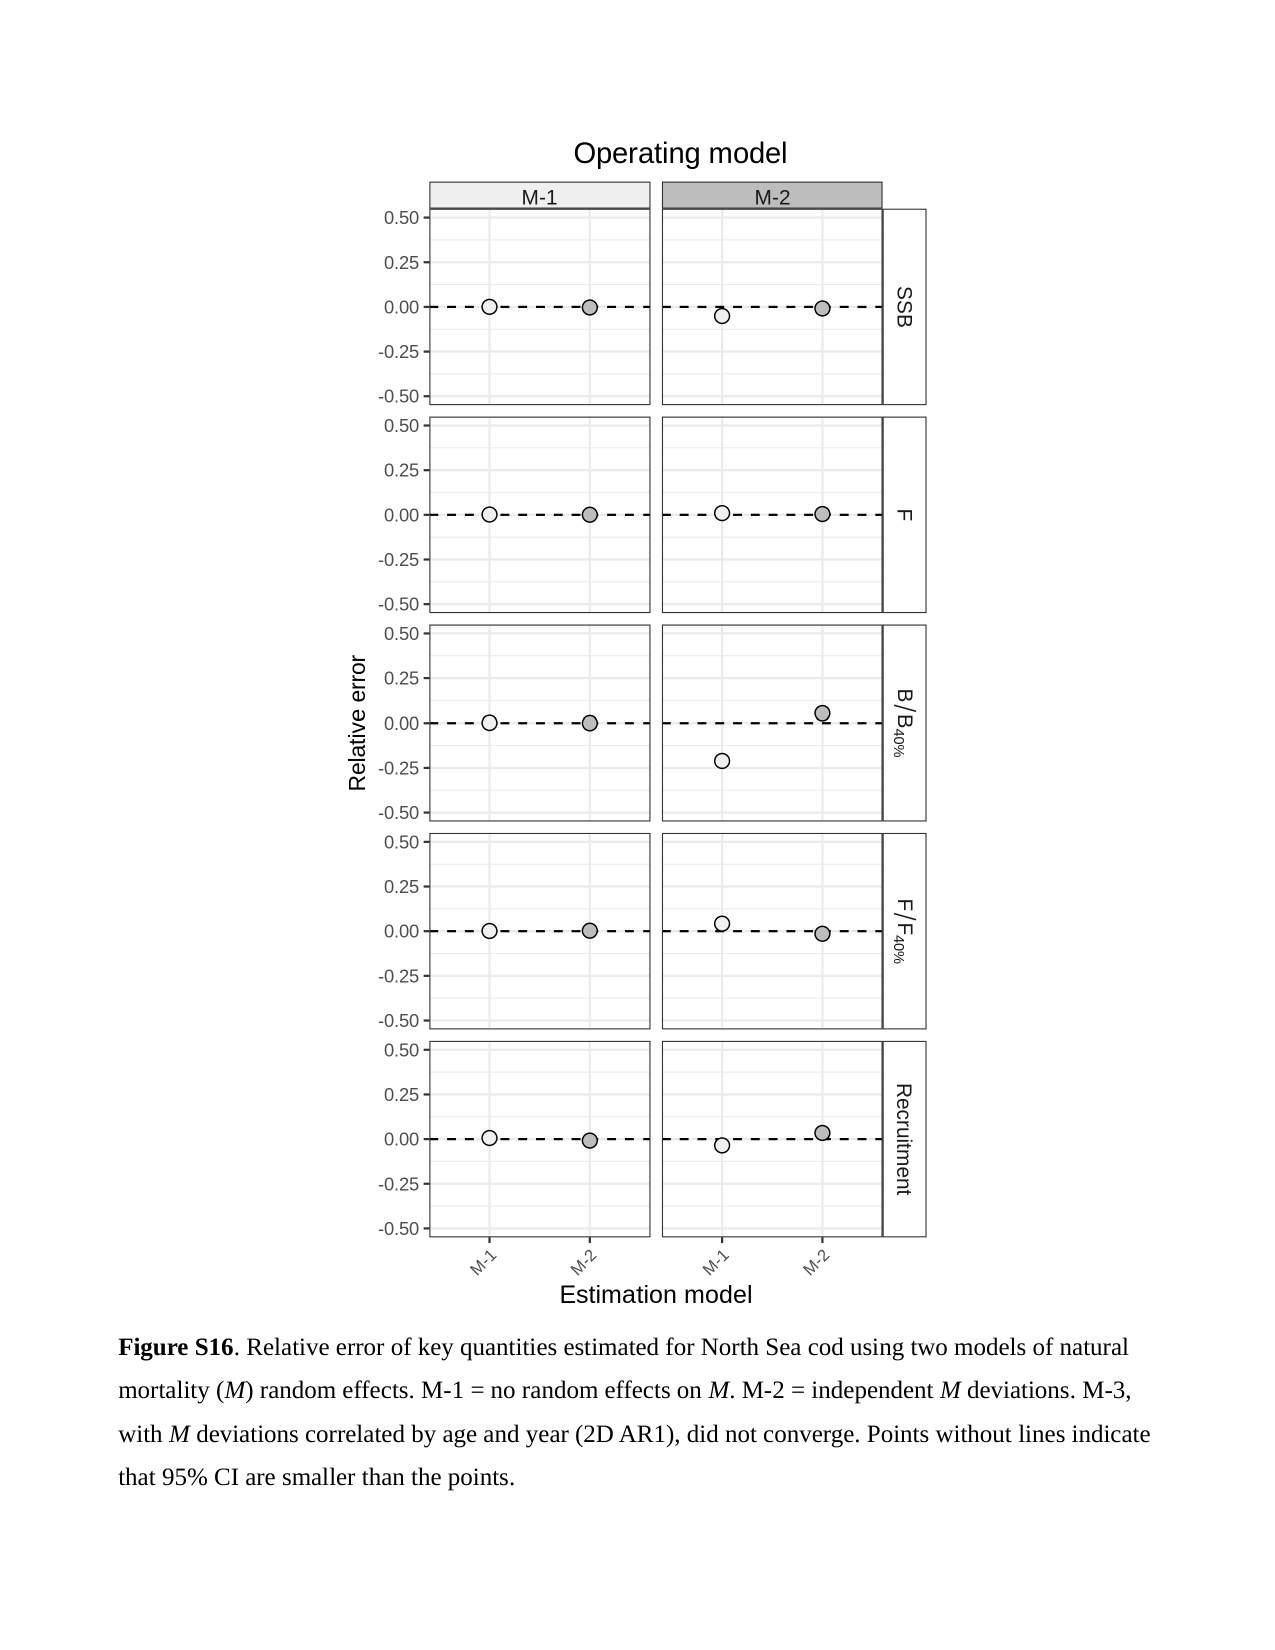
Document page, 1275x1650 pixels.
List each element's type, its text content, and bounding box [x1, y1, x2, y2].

text Figure S16. Relative error of key quantities estimated for North Sea cod using two models of natural mortality (M) random effects. M-1 = no random effects on M. M-2 = independent M deviations. M-3, with M deviations correlated by age and year (2D AR1), did not converge. Points without lines indicate that 95% CI are smaller than the points. [118, 1332, 1157, 1491]
picture [337, 118, 938, 1319]
